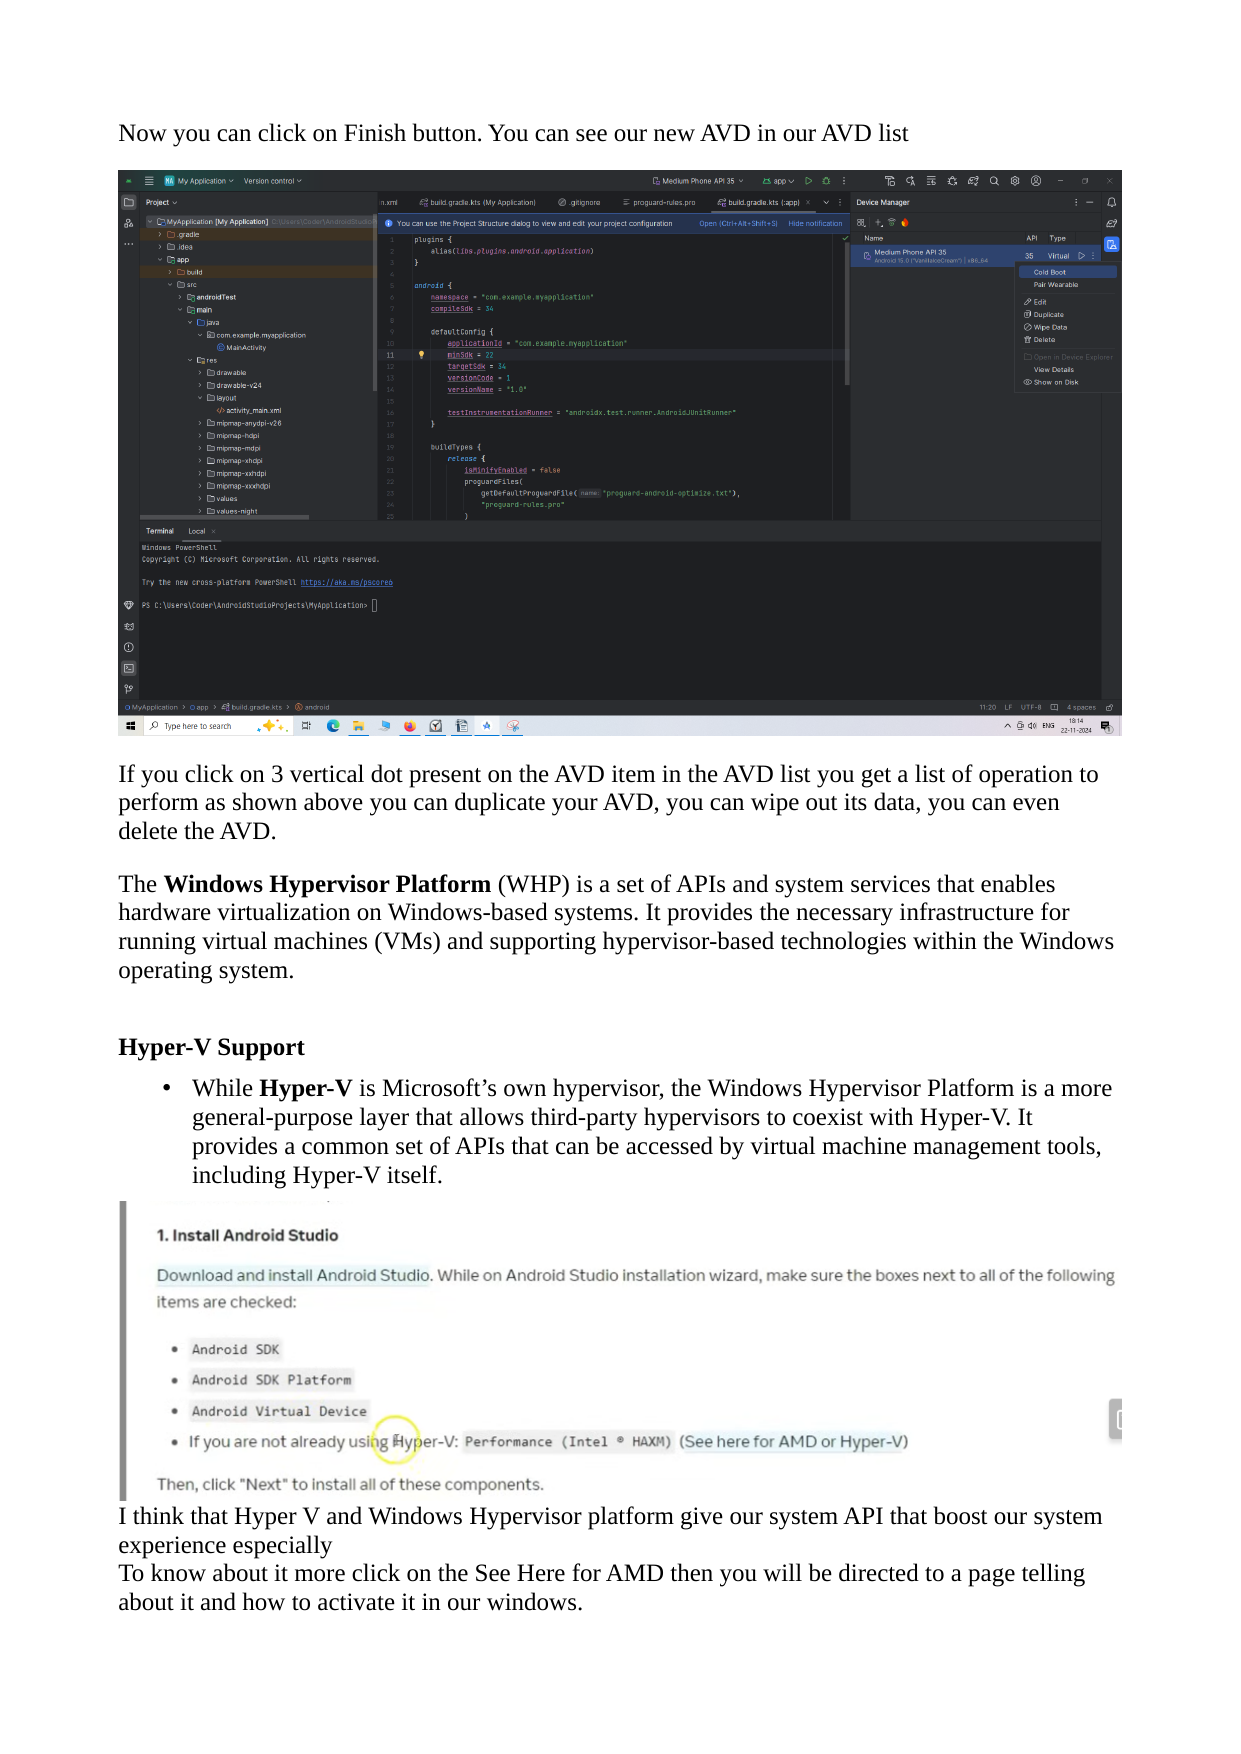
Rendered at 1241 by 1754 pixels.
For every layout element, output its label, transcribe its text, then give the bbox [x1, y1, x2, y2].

picture [118, 170, 1122, 736]
text If you click on 3 vertical dot present on the AVD item in the AVD list you get a list of operation to perform as shown above you can duplicate your AVD, you can wipe out its data, you can even delete the AVD. [118, 759, 1122, 845]
subtitle Hyper-V Support [118, 1032, 1122, 1061]
text To know about it more click on the See Here for AMD then you will be directed to a page telling about it and how to activate it in our windows. [118, 1558, 1122, 1616]
picture [118, 1201, 1122, 1501]
text Now you can click on Finish button. You can see our new AVD in our AVD list [118, 118, 1122, 147]
text I think that Hyper V and Windows Hypervisor platform give our system API that boost our system experience especially [118, 1501, 1122, 1558]
text The Windows Hypervisor Platform (WHP) is a set of APIs and system services that enables hardware virtualization on Windows-based systems. It provides the necessary infrastructure for running virtual machines (VMs) and supporting hypervisor-based technologies within the Windows operating system. [118, 869, 1122, 984]
list While Hyper-V is Microsoft’s own hypervisor, the Windows Hypervisor Platform is a more general-purpose layer that allows third-party hypervisors to coexist with Hyper-V. It provides a common set of APIs that can be accessed by virtual machine management tools, including Hyper-V itself. [162, 1073, 1122, 1188]
